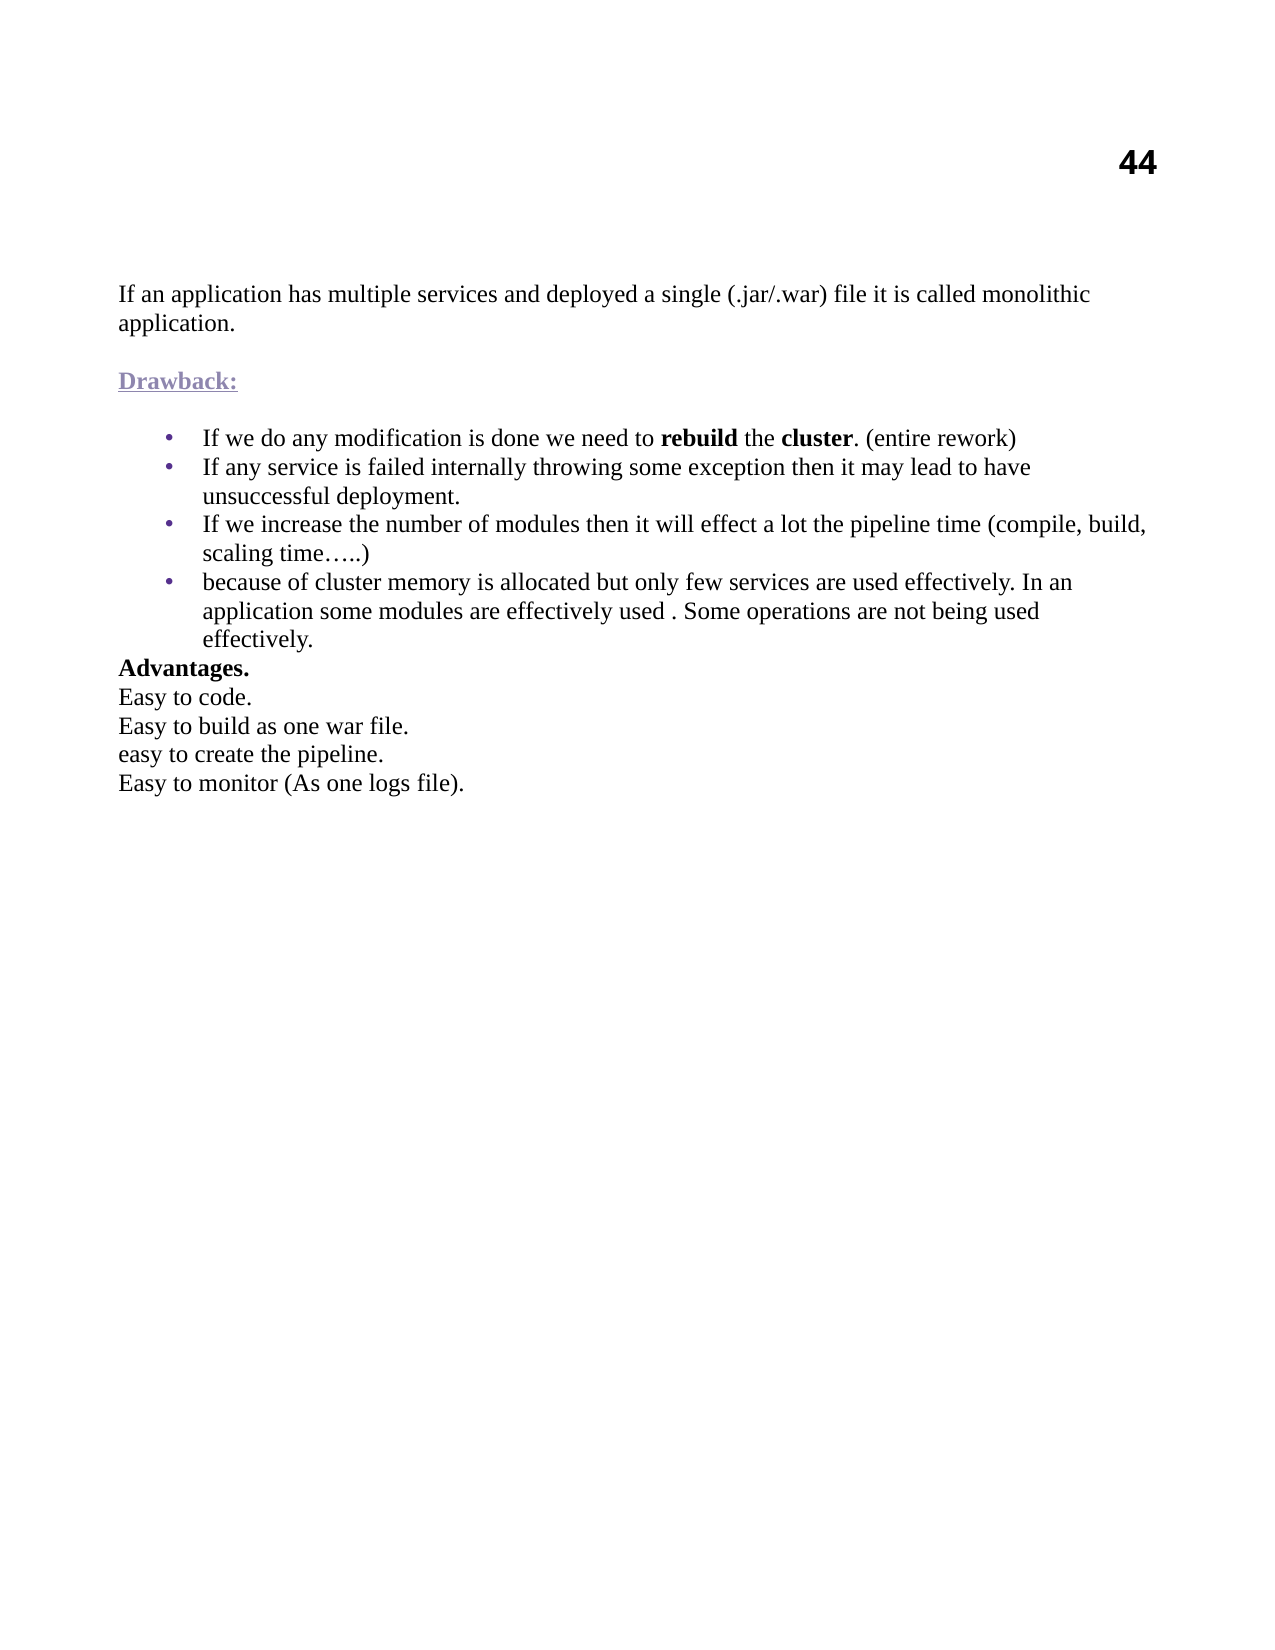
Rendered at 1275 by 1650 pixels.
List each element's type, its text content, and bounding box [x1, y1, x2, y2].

text If an application has multiple services and deployed a single (.jar/.war) file it is called monolithic application. [118, 279, 1157, 337]
list because of cluster memory is allocated but only few services are used effectively. In an application some modules are effectively used . Some operations are not being used effectively. [165, 567, 1157, 653]
text Advantages. [118, 653, 1157, 682]
list If any service is failed internally throwing some exception then it may lead to have unsuccessful deployment. [165, 452, 1157, 509]
text Easy to monitor (As one logs file). [118, 768, 1157, 797]
list If we increase the number of modules then it will effect a lot the pipeline time (compile, build, scaling time…..) [165, 509, 1157, 567]
text Drawback: [118, 366, 1157, 394]
text Easy to code. [118, 682, 1157, 711]
text easy to create the pipeline. [118, 739, 1157, 768]
text Easy to build as one war file. [118, 711, 1157, 739]
list If we do any modification is done we need to rebuild the cluster. (entire rework) [165, 423, 1157, 452]
